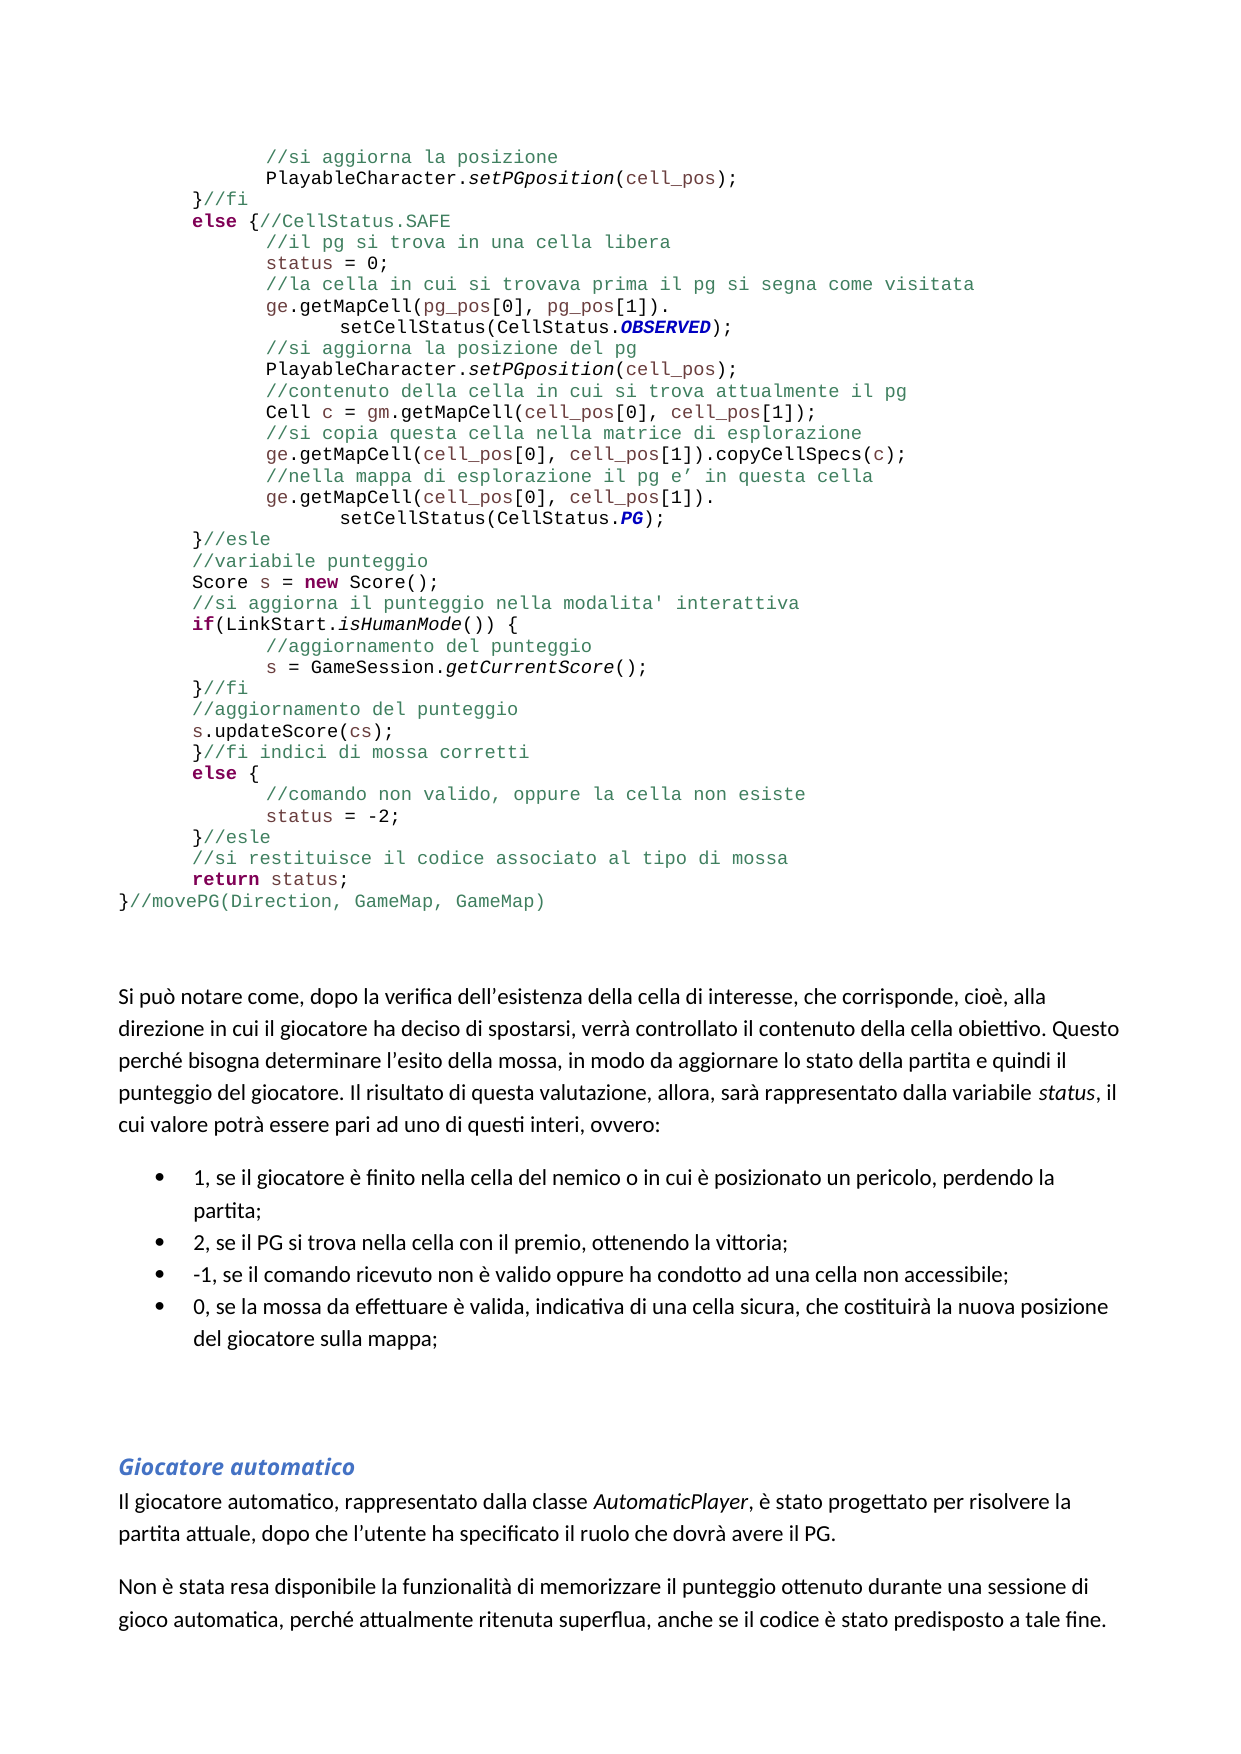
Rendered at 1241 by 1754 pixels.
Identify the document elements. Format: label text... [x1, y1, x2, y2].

text }//movePG(Direction, GameMap, GameMap) [118, 891, 1122, 913]
text setCellStatus(CellStatus.OBSERVED); [266, 318, 1122, 339]
text //si aggiorna la posizione del pg [118, 339, 1122, 360]
text Si può notare come, dopo la verifica dell’esistenza della cella di interesse, che corrisponde, cioè, alla direzione in cui il giocatore ha deciso di spostarsi, verrà controllato il contenuto della cella obiettivo. Questo perché bisogna determinare l’esito della mossa, in modo da aggiornare lo stato della partita e quindi il punteggio del giocatore. Il risultato di questa valutazione, allora, sarà rappresentato dalla variabile status, il cui valore potrà essere pari ad uno di questi interi, ovvero: [118, 982, 1122, 1138]
text ge.getMapCell(cell_pos[0], cell_pos[1]). [118, 488, 1122, 509]
text Cell c = gm.getMapCell(cell_pos[0], cell_pos[1]); [118, 403, 1122, 424]
list -1, se il comando ricevuto non è valido oppure ha condotto ad una cella non accessibile; [156, 1260, 1122, 1288]
text //aggiornamento del punteggio [118, 636, 1122, 658]
text //si copia questa cella nella matrice di esplorazione [118, 424, 1122, 445]
text s = GameSession.getCurrentScore(); [118, 658, 1122, 679]
text }//fi indici di mossa corretti [118, 743, 1122, 764]
text }//fi [118, 190, 1122, 211]
text //comando non valido, oppure la cella non esiste [118, 785, 1122, 806]
text }//esle [118, 828, 1122, 849]
text //variabile punteggio [118, 551, 1122, 573]
text return status; [118, 870, 1122, 891]
text else {//CellStatus.SAFE [118, 211, 1122, 233]
text s.updateScore(cs); [118, 721, 1122, 743]
list 0, se la mossa da effettuare è valida, indicativa di una cella sicura, che costituirà la nuova posizione del giocatore sulla mappa; [156, 1292, 1122, 1352]
text status = 0; [118, 254, 1122, 275]
text //aggiornamento del punteggio [118, 700, 1122, 721]
text //la cella in cui si trovava prima il pg si segna come visitata [118, 275, 1122, 296]
text //il pg si trova in una cella libera [118, 233, 1122, 254]
list 2, se il PG si trova nella cella con il premio, ottenendo la vittoria; [156, 1228, 1122, 1256]
text //si restituisce il codice associato al tipo di mossa [118, 849, 1122, 870]
text }//fi [118, 679, 1122, 700]
text Il giocatore automatico, rappresentato dalla classe AutomaticPlayer, è stato progettato per risolvere la partita attuale, dopo che l’utente ha specificato il ruolo che dovrà avere il PG. [118, 1487, 1122, 1547]
text //si aggiorna la posizione [118, 148, 1122, 169]
text //si aggiorna il punteggio nella modalita' interattiva [118, 594, 1122, 615]
text //nella mappa di esplorazione il pg e’ in questa cella [118, 466, 1122, 488]
text status = -2; [118, 806, 1122, 828]
subtitle Giocatore automatico [118, 1451, 1122, 1483]
text else { [118, 764, 1122, 785]
text //contenuto della cella in cui si trova attualmente il pg [118, 381, 1122, 403]
text PlayableCharacter.setPGposition(cell_pos); [118, 169, 1122, 190]
text if(LinkStart.isHumanMode()) { [118, 615, 1122, 636]
list 1, se il giocatore è finito nella cella del nemico o in cui è posizionato un pericolo, perdendo la partita; [156, 1163, 1122, 1224]
text }//esle [118, 530, 1122, 551]
text Non è stata resa disponibile la funzionalità di memorizzare il punteggio ottenuto durante una sessione di gioco automatica, perché attualmente ritenuta superflua, anche se il codice è stato predisposto a tale fine. [118, 1572, 1122, 1633]
text PlayableCharacter.setPGposition(cell_pos); [118, 360, 1122, 381]
text ge.getMapCell(cell_pos[0], cell_pos[1]).copyCellSpecs(c); [118, 445, 1122, 466]
text Score s = new Score(); [118, 573, 1122, 594]
text ge.getMapCell(pg_pos[0], pg_pos[1]). [118, 296, 1122, 318]
text setCellStatus(CellStatus.PG); [266, 509, 1122, 530]
